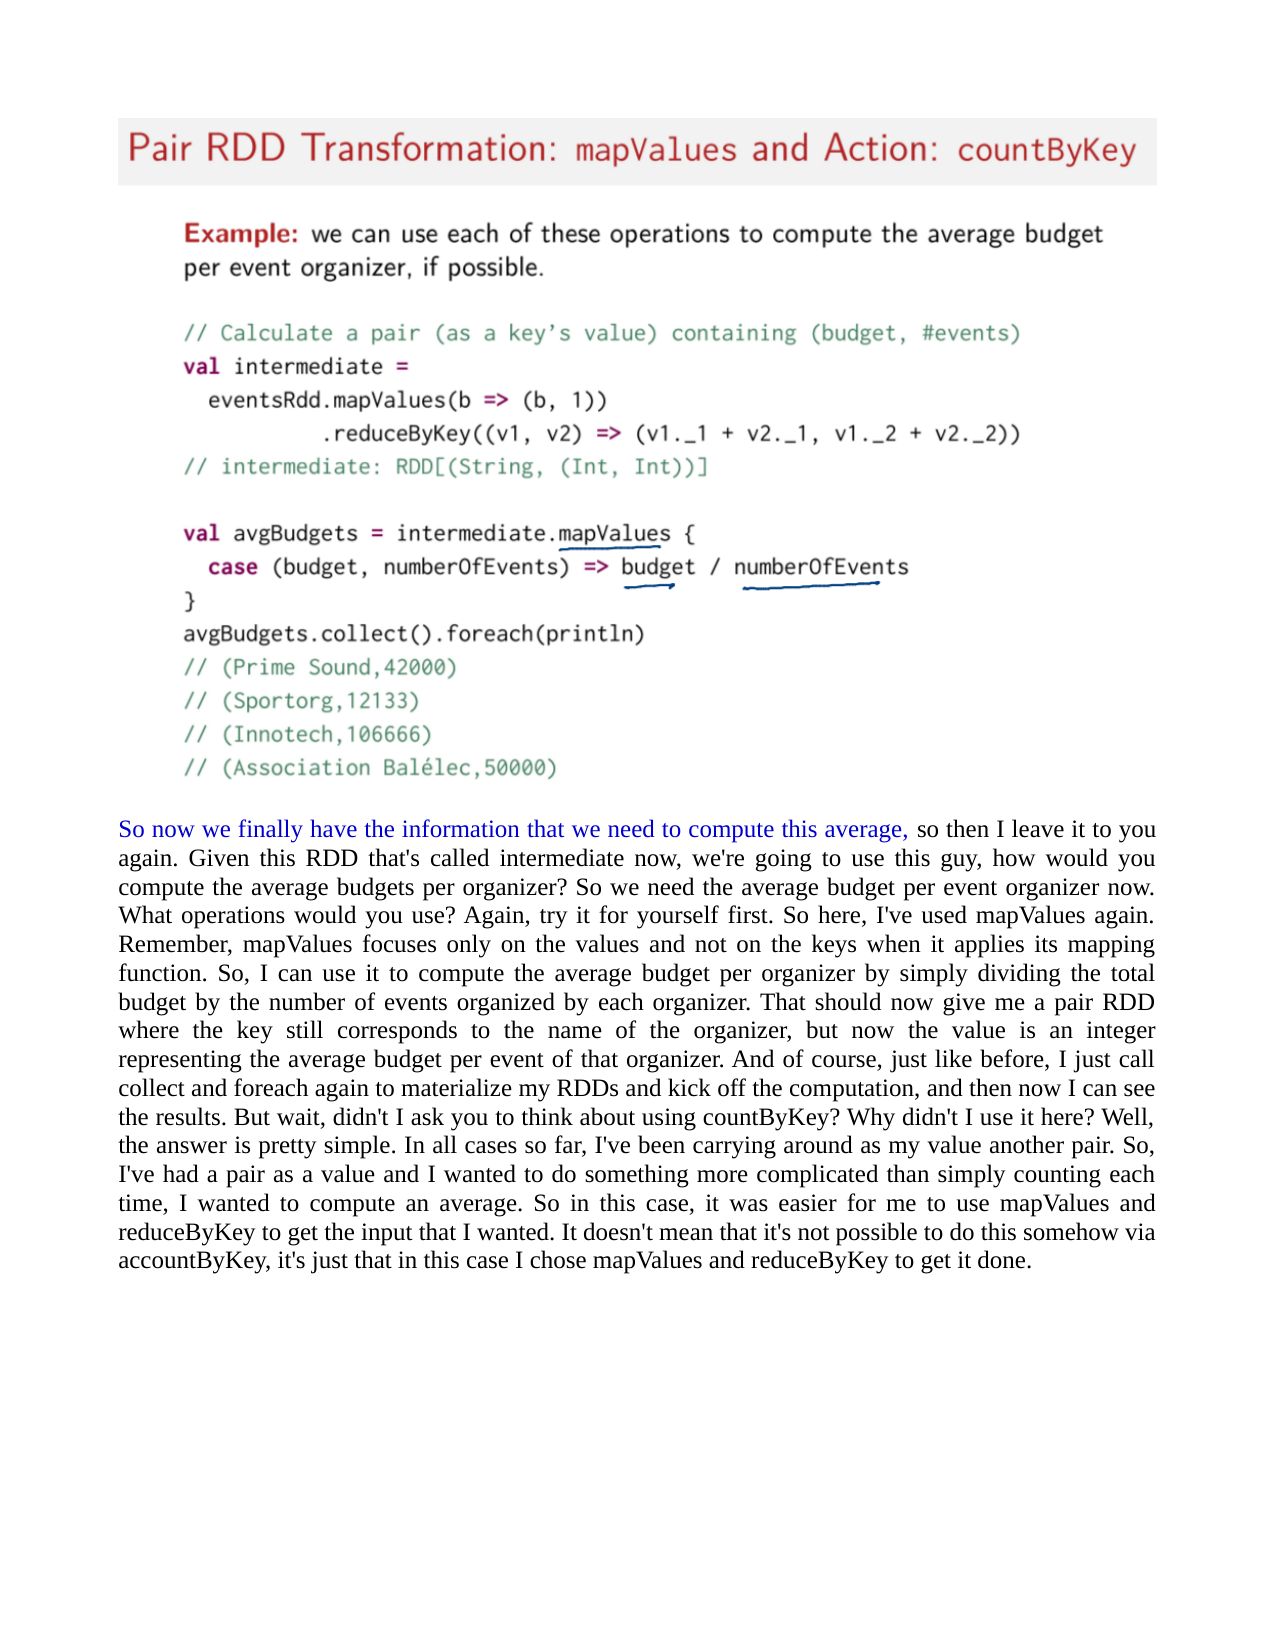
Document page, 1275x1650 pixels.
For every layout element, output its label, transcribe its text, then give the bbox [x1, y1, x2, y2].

picture [118, 118, 1157, 786]
text So now we finally have the information that we need to compute this average, so then I leave it to you again. Given this RDD that's called intermediate now, we're going to use this guy, how would you compute the average budgets per organizer? So we need the average budget per event organizer now. What operations would you use? Again, try it for yourself first. So here, I've used mapValues again. Remember, mapValues focuses only on the values and not on the keys when it applies its mapping function. So, I can use it to compute the average budget per organizer by simply dividing the total budget by the number of events organized by each organizer. That should now give me a pair RDD where the key still corresponds to the name of the organizer, but now the value is an integer representing the average budget per event of that organizer. And of course, just like before, I just call collect and foreach again to materialize my RDDs and kick off the computation, and then now I can see the results. But wait, didn't I ask you to think about using countByKey? Why didn't I use it here? Well, the answer is pretty simple. In all cases so far, I've been carrying around as my value another pair. So, I've had a pair as a value and I wanted to do something more complicated than simply counting each time, I wanted to compute an average. So in this case, it was easier for me to use mapValues and reduceByKey to get the input that I wanted. It doesn't mean that it's not possible to do this somehow via accountByKey, it's just that in this case I chose mapValues and reduceByKey to get it done. [118, 814, 1157, 1274]
